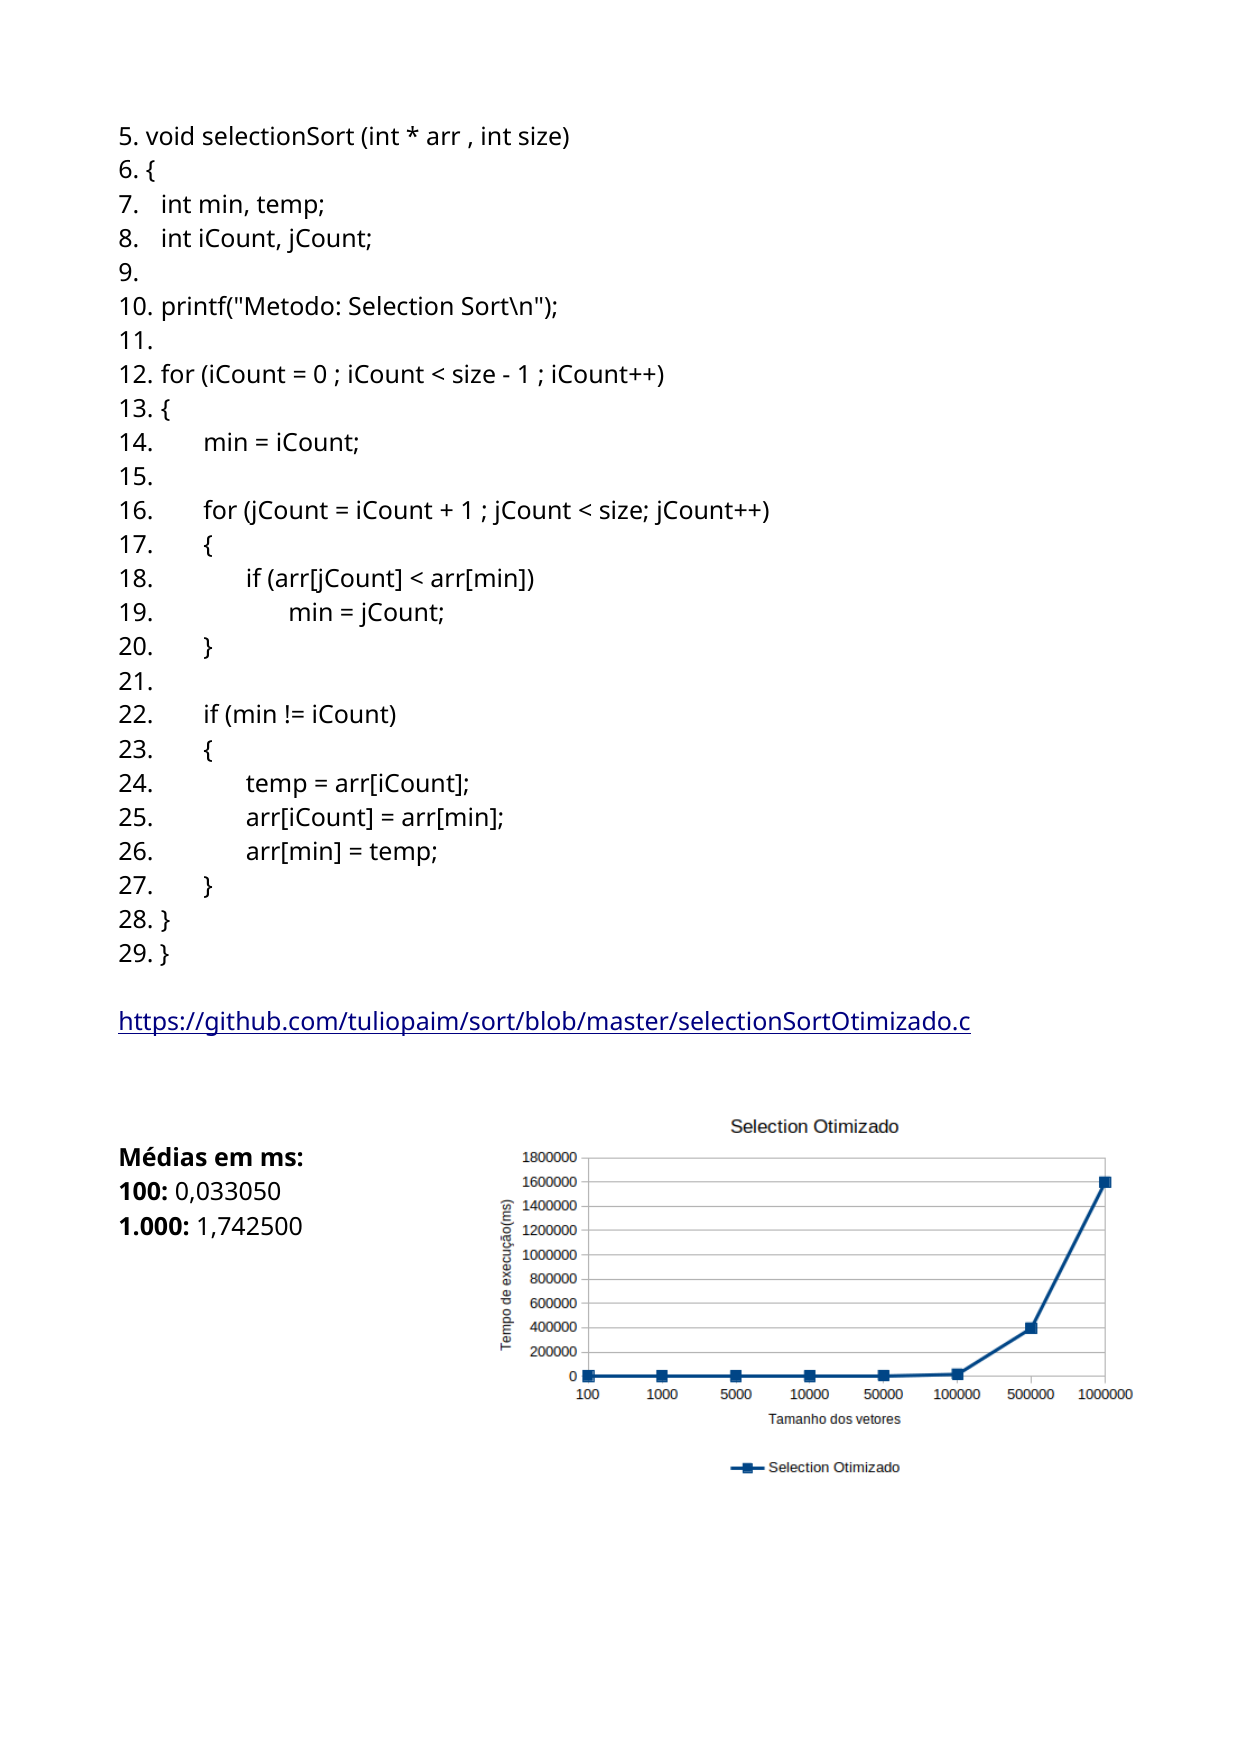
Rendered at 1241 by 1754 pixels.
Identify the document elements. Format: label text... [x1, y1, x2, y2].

text 18. if (arr[jCount] < arr[min]) [118, 561, 1122, 595]
text 26. arr[min] = temp; [118, 833, 1122, 867]
text 20. } [118, 629, 1122, 663]
text 24. temp = arr[iCount]; [118, 765, 1122, 799]
text 8. int iCount, jCount; [118, 220, 1122, 254]
text 25. arr[iCount] = arr[min]; [118, 799, 1122, 833]
text 9. [118, 254, 1122, 288]
text 22. if (min != iCount) [118, 697, 1122, 731]
text 14. min = iCount; [118, 425, 1122, 459]
text 13. { [118, 391, 1122, 425]
picture [476, 1097, 1154, 1479]
text 100: 0,033050 [118, 1174, 476, 1208]
text 29. } [118, 936, 1122, 970]
text 17. { [118, 527, 1122, 561]
text https://github.com/tuliopaim/sort/blob/master/selectionSortOtimizado.c [118, 1004, 1122, 1038]
text 23. { [118, 731, 1122, 765]
text 12. for (iCount = 0 ; iCount < size - 1 ; iCount++) [118, 357, 1122, 391]
text Médias em ms: [118, 1140, 476, 1174]
text 19. min = jCount; [118, 595, 1122, 629]
text 6. { [118, 152, 1122, 186]
text 11. [118, 322, 1122, 357]
text 10. printf("Metodo: Selection Sort\n"); [118, 288, 1122, 322]
text 27. } [118, 867, 1122, 902]
text 15. [118, 459, 1122, 493]
text 5. void selectionSort (int * arr , int size) [118, 118, 1122, 152]
text 16. for (jCount = iCount + 1 ; jCount < size; jCount++) [118, 493, 1122, 527]
text 28. } [118, 902, 1122, 936]
text 7. int min, temp; [118, 186, 1122, 220]
text 21. [118, 663, 1122, 697]
text 1.000: 1,742500 [118, 1208, 476, 1242]
